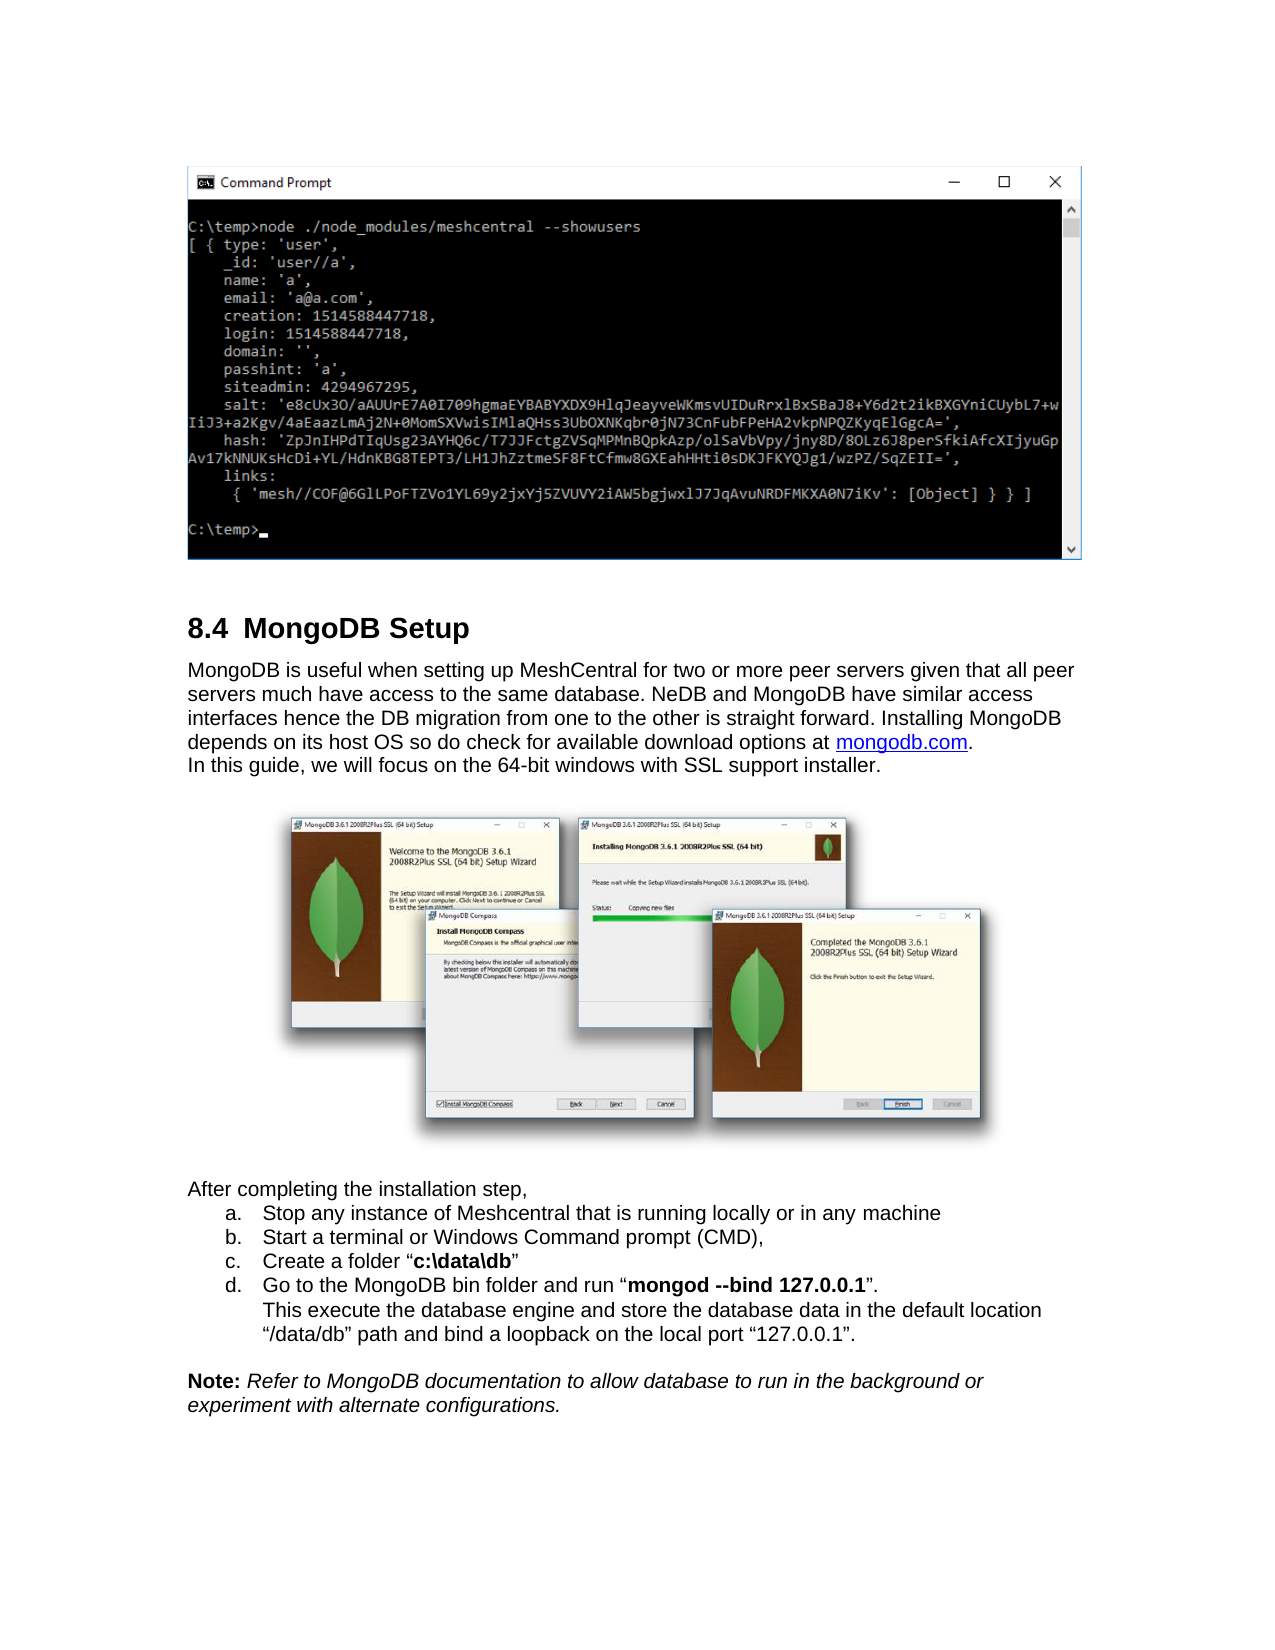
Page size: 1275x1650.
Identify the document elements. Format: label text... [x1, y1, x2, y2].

list Go to the MongoDB bin folder and run “mongod --bind 127.0.0.1”. [225, 1273, 1179, 1297]
text After completing the installation step, [187, 816, 1179, 1202]
list Create a folder “c:\data\db” [225, 1249, 1179, 1273]
text Note: Refer to MongoDB documentation to allow database to run in the background or experiment with alternate configurations. [187, 1369, 986, 1417]
list Stop any instance of Meshcentral that is running locally or in any machine [225, 1202, 1179, 1225]
picture [259, 801, 1021, 816]
list Start a terminal or Windows Command prompt (CMD), [225, 1225, 1179, 1249]
text MongoDB is useful when setting up MeshCentral for two or more peer servers given that all peer servers much have access to the same database. NeDB and MongoDB have similar access interfaces hence the DB migration from one to the other is straight forward. Installing MongoDB depends on its host OS so do check for available download options at mongodb.com. [187, 658, 1083, 753]
picture [187, 166, 1082, 560]
text This execute the database engine and store the database data in the default location “/data/db” path and bind a loopback on the local port “127.0.0.1”. [262, 1297, 1045, 1345]
subtitle MongoDB Setup [187, 612, 1179, 645]
text In this guide, we will focus on the 64-bit windows with SSL support installer. [187, 753, 1179, 777]
